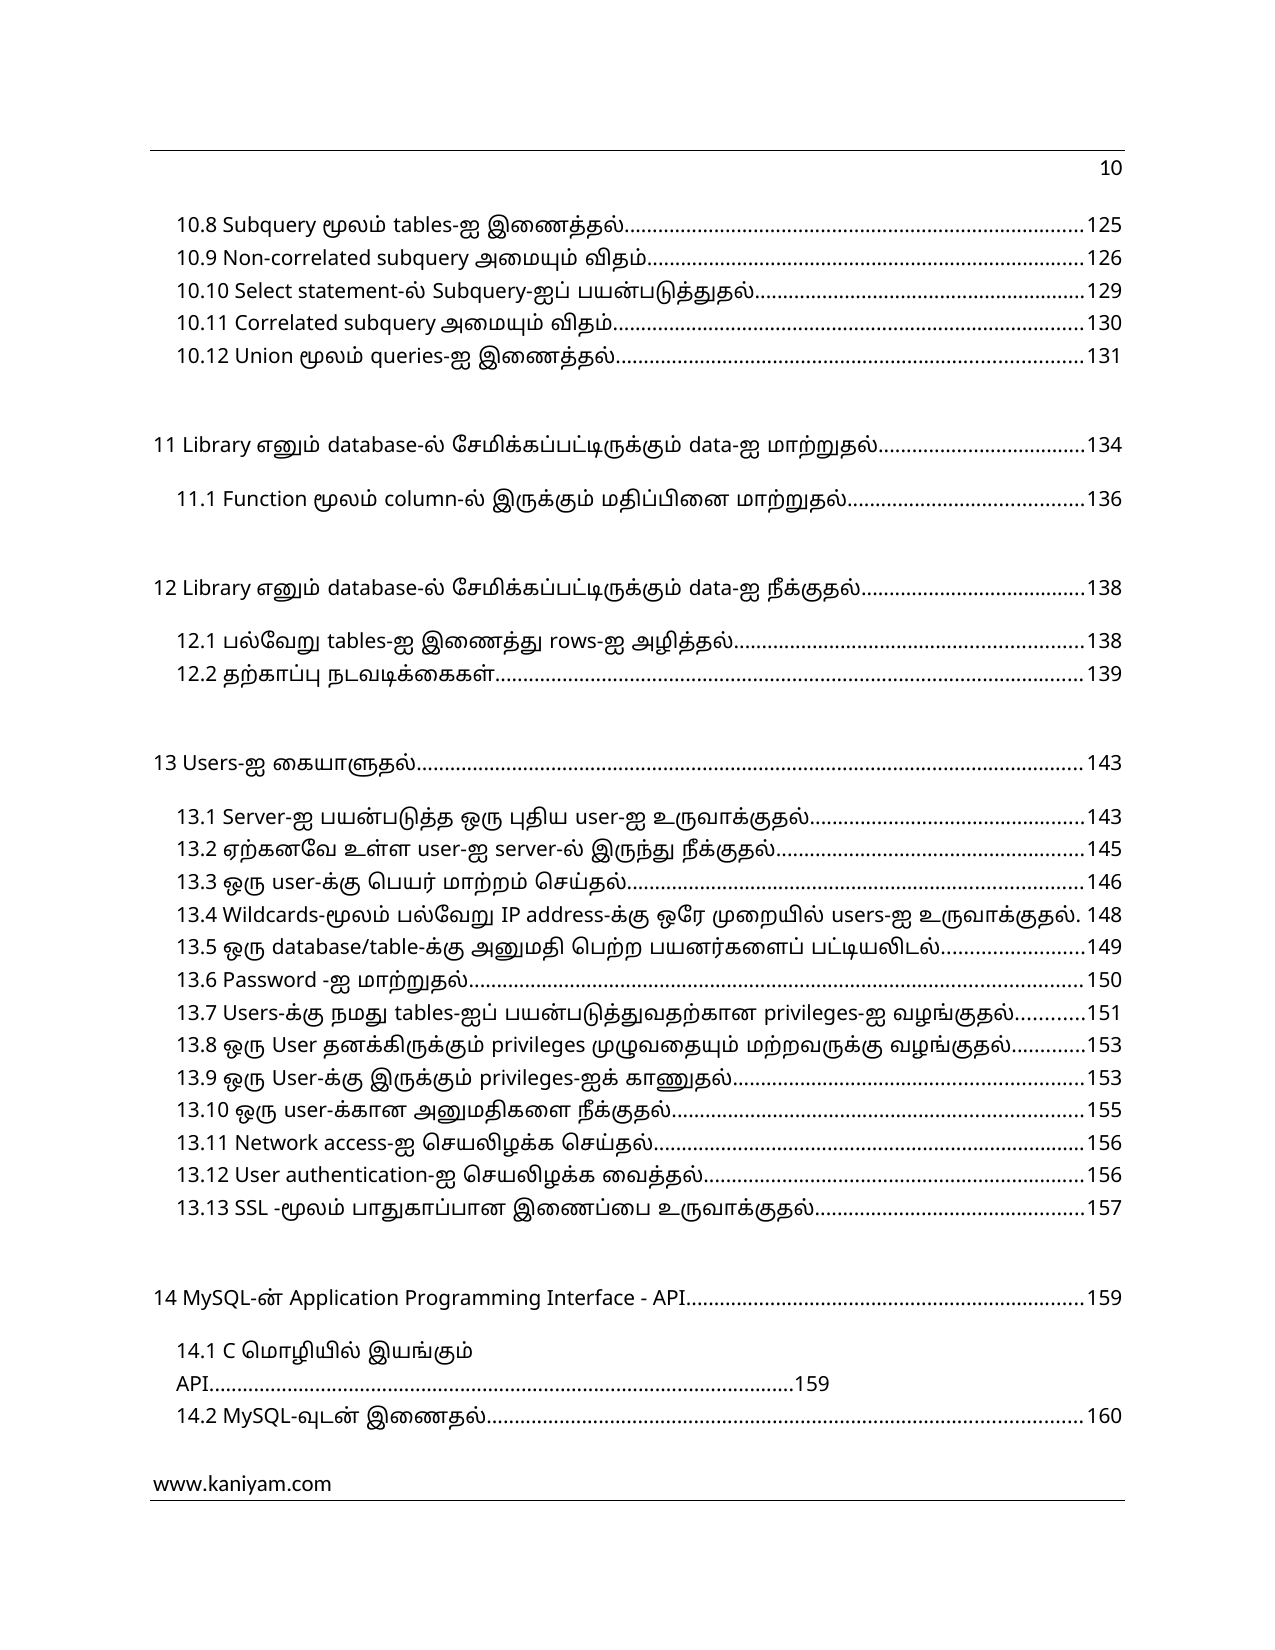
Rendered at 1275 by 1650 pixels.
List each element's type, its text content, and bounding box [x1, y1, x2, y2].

text 13.7 Users-க்கு நமது tables-ஐப் பயன்படுத்துவதற்கான privileges-ஐ வழங்குதல் 151 [176, 998, 1122, 1026]
text 13.11 Network access-ஐ செயலிழக்க செய்தல் 156 [176, 1128, 1122, 1156]
text 13.8 ஒரு User தனக்கிருக்கும் privileges முழுவதையும் மற்றவருக்கு வழங்குதல் 153 [176, 1030, 1122, 1059]
text 13.4 Wildcards-மூலம் பல்வேறு IP address-க்கு ஒரே முறையில் users-ஐ உருவாக்குதல் 148 [176, 900, 1122, 928]
text 11 Library எனும் database-ல் சேமிக்கப்பட்டிருக்கும் data-ஐ மாற்றுதல் 134 [153, 430, 1122, 459]
text 13.2 ஏற்கனவே உள்ள user-ஐ server-ல் இருந்து நீக்குதல் 145 [176, 834, 1122, 863]
text 13.9 ஒரு User-க்கு இருக்கும் privileges-ஐக் காணுதல் 153 [176, 1063, 1122, 1091]
text 13 Users-ஐ கையாளுதல் 143 [153, 748, 1122, 777]
text 13.10 ஒரு user-க்கான அனுமதிகளை நீக்குதல் 155 [176, 1095, 1122, 1124]
text 10.9 Non-correlated subquery அமையும் விதம் 126 [176, 243, 1122, 272]
text 13.5 ஒரு database/table-க்கு அனுமதி பெற்ற பயனர்களைப் பட்டியலிடல் 149 [176, 932, 1122, 961]
text 10.12 Union மூலம் queries-ஐ இணைத்தல் 131 [176, 341, 1122, 369]
text 14 MySQL-ன் Application Programming Interface - API 159 [153, 1283, 1122, 1311]
text 13.1 Server-ஐ பயன்படுத்த ஒரு புதிய user-ஐ உருவாக்குதல் 143 [176, 802, 1122, 830]
text 10.10 Select statement-ல் Subquery-ஐப் பயன்படுத்துதல் 129 [176, 276, 1122, 304]
text 11.1 Function மூலம் column-ல் இருக்கும் மதிப்பினை மாற்றுதல் 136 [176, 484, 1122, 512]
text 13.6 Password -ஐ மாற்றுதல் 150 [176, 965, 1122, 993]
text 13.13 SSL -மூலம் பாதுகாப்பான இணைப்பை உருவாக்குதல் 157 [176, 1193, 1122, 1222]
text 10.11 Correlated subqueryஅமையும் விதம் 130 [176, 308, 1122, 337]
text 10.8 Subquery மூலம் tables-ஐ இணைத்தல் 125 [176, 211, 1122, 239]
text 12 Library எனும் database-ல் சேமிக்கப்பட்டிருக்கும் data-ஐ நீக்குதல் 138 [153, 573, 1122, 602]
text 14.1 C மொழியில் இயங்கும் API.........................................................................................................159 [176, 1336, 1122, 1397]
text 14.2 MySQL-வுடன் இணைதல் 160 [176, 1401, 1122, 1430]
text 12.2 தற்காப்பு நடவடிக்கைகள் 139 [176, 659, 1122, 688]
text 13.3 ஒரு user-க்கு பெயர் மாற்றம் செய்தல் 146 [176, 867, 1122, 896]
text 13.12 User authentication-ஐ செயலிழக்க வைத்தல் 156 [176, 1161, 1122, 1189]
text 12.1 பல்வேறு tables-ஐ இணைத்து rows-ஐ அழித்தல் 138 [176, 627, 1122, 655]
